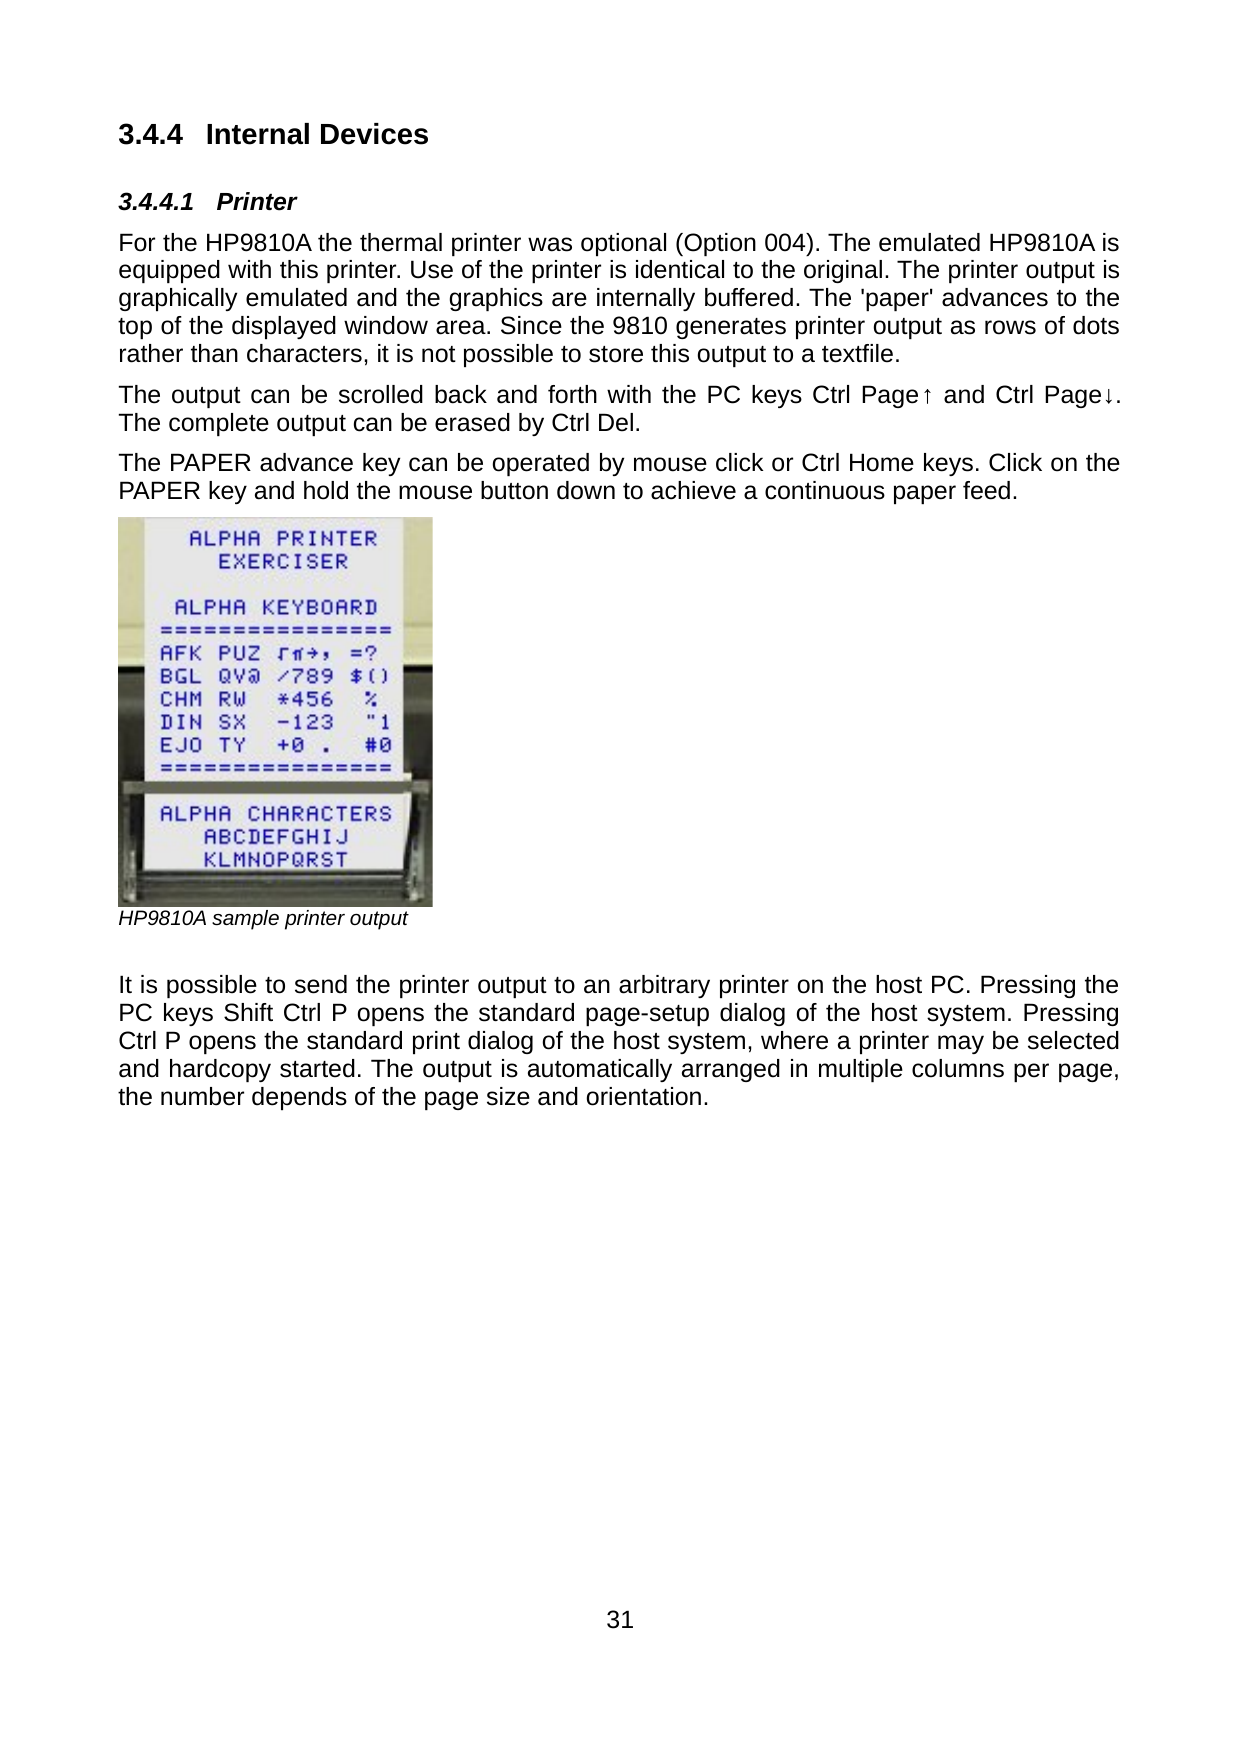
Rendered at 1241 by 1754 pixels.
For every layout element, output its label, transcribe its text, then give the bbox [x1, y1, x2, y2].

subtitle Printer [118, 188, 1122, 216]
subtitle Internal Devices [118, 118, 1122, 151]
text For the HP9810A the thermal printer was optional (Option 004). The emulated HP9810A is equipped with this printer. Use of the printer is identical to the original. The printer output is graphically emulated and the graphics are internally buffered. The 'paper' advances to the top of the displayed window area. Since the 9810 generates printer output as rows of dots rather than characters, it is not possible to store this output to a textfile. [118, 228, 1122, 368]
text The output can be scrolled back and forth with the PC keys Ctrl Page↑ and Ctrl Page↓. The complete output can be erased by Ctrl Del. [118, 381, 1122, 436]
text HP9810A sample printer output [118, 907, 433, 930]
picture [118, 517, 433, 907]
text It is possible to send the printer output to an arbitrary printer on the host PC. Pressing the PC keys Shift Ctrl P opens the standard page-setup dialog of the host system. Pressing Ctrl P opens the standard print dialog of the host system, where a printer may be selected and hardcopy started. The output is automatically arranged in multiple columns per page, the number depends of the page size and orientation. [118, 971, 1122, 1111]
text The PAPER advance key can be operated by mouse click or Ctrl Home keys. Click on the PAPER key and hold the mouse button down to achieve a continuous paper feed. [118, 449, 1122, 505]
